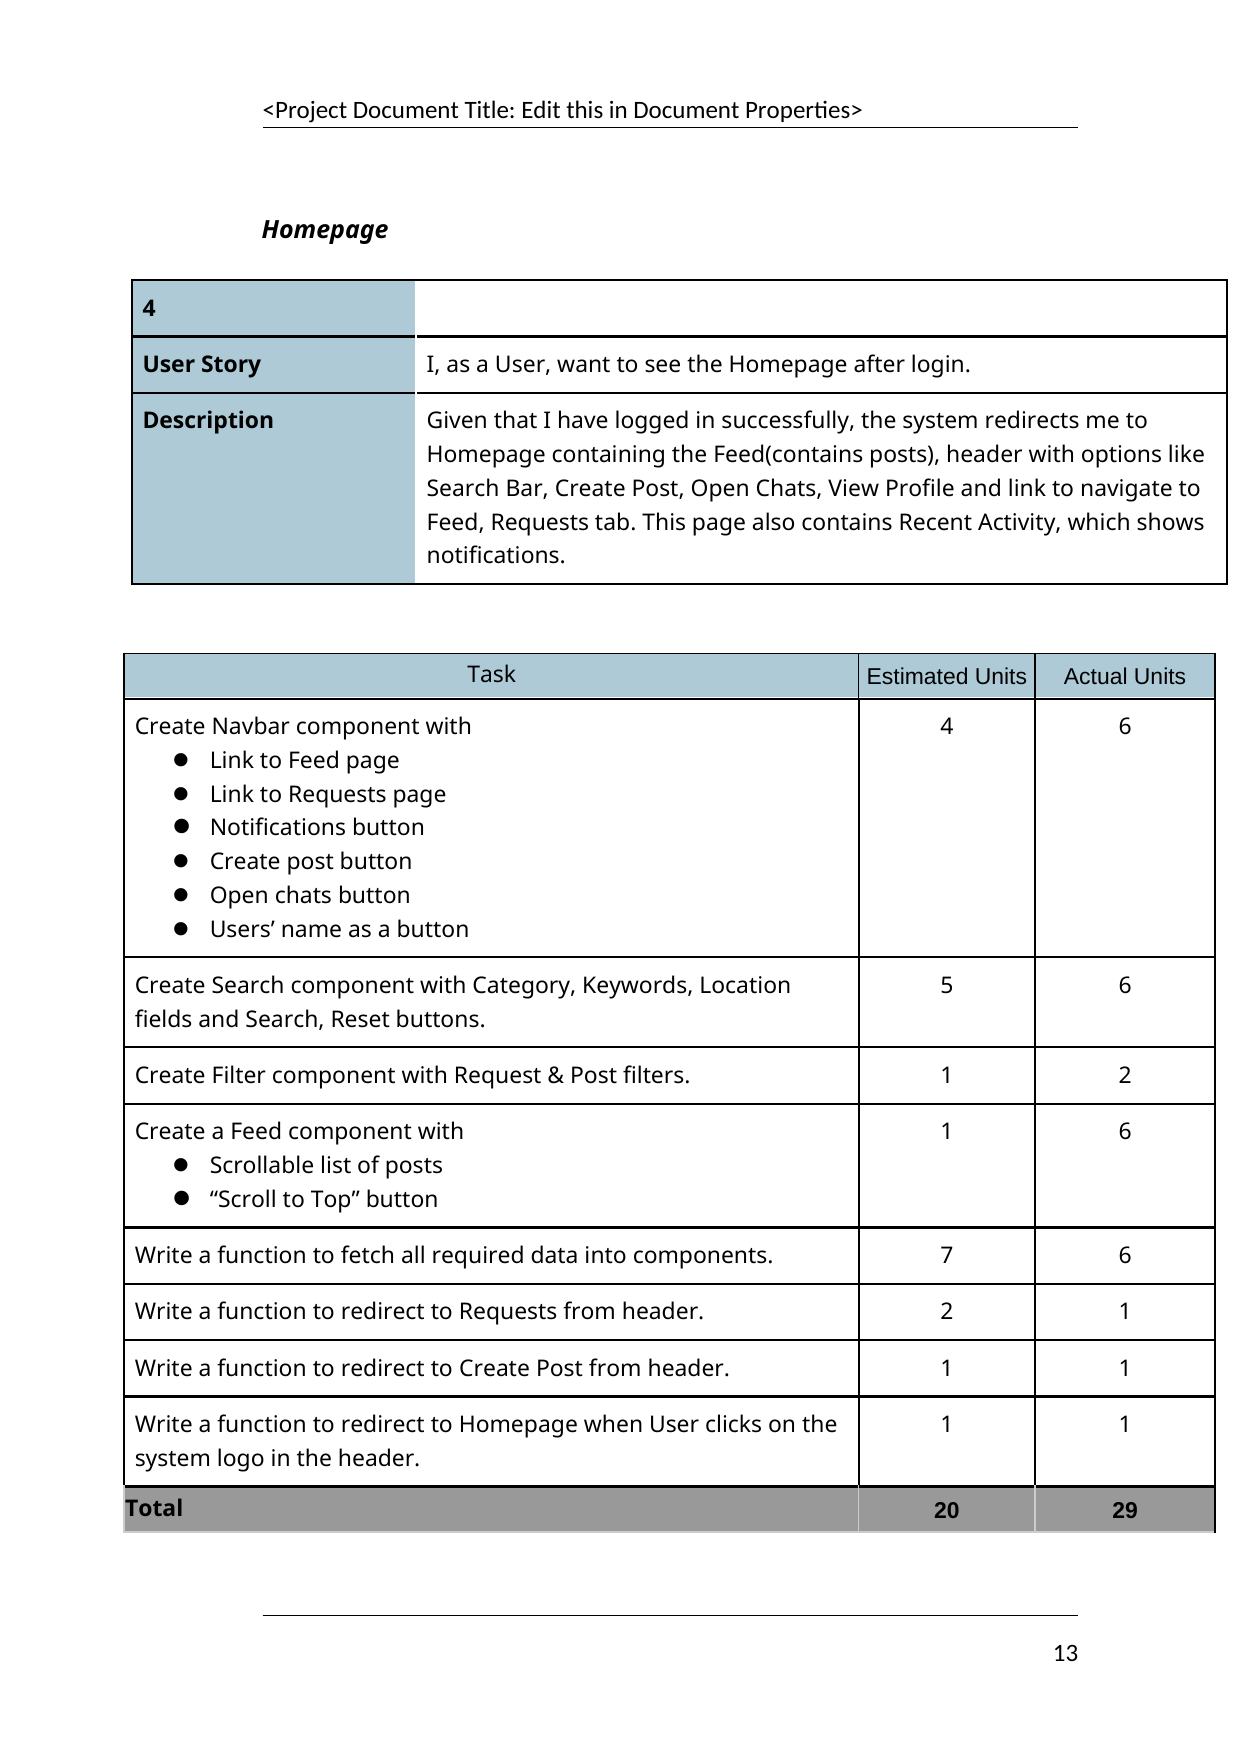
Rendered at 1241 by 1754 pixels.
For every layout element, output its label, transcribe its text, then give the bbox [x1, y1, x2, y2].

table_cell I, as a User, want to see the Homepage after login. [417, 338, 1226, 392]
table_cell Create Navbar component with Link to Feed page Link to Requests page Notifications button Create post button Open chats button Users’ name as a button [125, 700, 858, 956]
table_cell Write a function to redirect to Homepage when User clicks on the system logo in the header. [125, 1398, 858, 1485]
table_cell 6 [1036, 958, 1214, 1046]
table_cell 1 [1036, 1341, 1214, 1395]
table_cell 6 [1036, 1105, 1214, 1226]
table_header [417, 281, 1226, 335]
table_cell 1 [860, 1341, 1034, 1395]
table_cell 4 [860, 700, 1034, 956]
table_header Task [125, 654, 858, 697]
table_cell 6 [1036, 700, 1214, 956]
table_header Estimated Units [859, 654, 1034, 697]
table_cell 20 [859, 1488, 1034, 1531]
subtitle Homepage [261, 195, 1078, 245]
table_cell 29 [1036, 1488, 1214, 1531]
table_cell 2 [860, 1285, 1034, 1339]
table_cell Create Search component with Category, Keywords, Location fields and Search, Reset buttons. [125, 958, 858, 1046]
table_cell Create a Feed component with Scrollable list of posts “Scroll to Top” button [125, 1105, 858, 1226]
table_cell 1 [860, 1398, 1034, 1485]
table_header Actual Units [1036, 654, 1214, 697]
table_cell Description [133, 394, 415, 583]
table_cell 7 [860, 1229, 1034, 1283]
table_cell User Story [133, 338, 415, 392]
table_cell 1 [860, 1048, 1034, 1102]
table_cell Create Filter component with Request & Post filters. [125, 1048, 858, 1102]
table_cell Total [125, 1488, 858, 1531]
table_cell 1 [1036, 1285, 1214, 1339]
table_header 4 [133, 281, 415, 335]
table_cell Write a function to redirect to Requests from header. [125, 1285, 858, 1339]
table_cell 6 [1036, 1229, 1214, 1283]
table_cell 5 [860, 958, 1034, 1046]
table_cell Write a function to redirect to Create Post from header. [125, 1341, 858, 1395]
table_cell 1 [860, 1105, 1034, 1226]
table_cell 1 [1036, 1398, 1214, 1485]
table_cell 2 [1036, 1048, 1214, 1102]
table_cell Given that I have logged in successfully, the system redirects me to Homepage containing the Feed(contains posts), header with options like Search Bar, Create Post, Open Chats, View Profile and link to navigate to Feed, Requests tab. This page also contains Recent Activity, which shows notifications. [417, 394, 1226, 583]
table_cell Write a function to fetch all required data into components. [125, 1229, 858, 1283]
